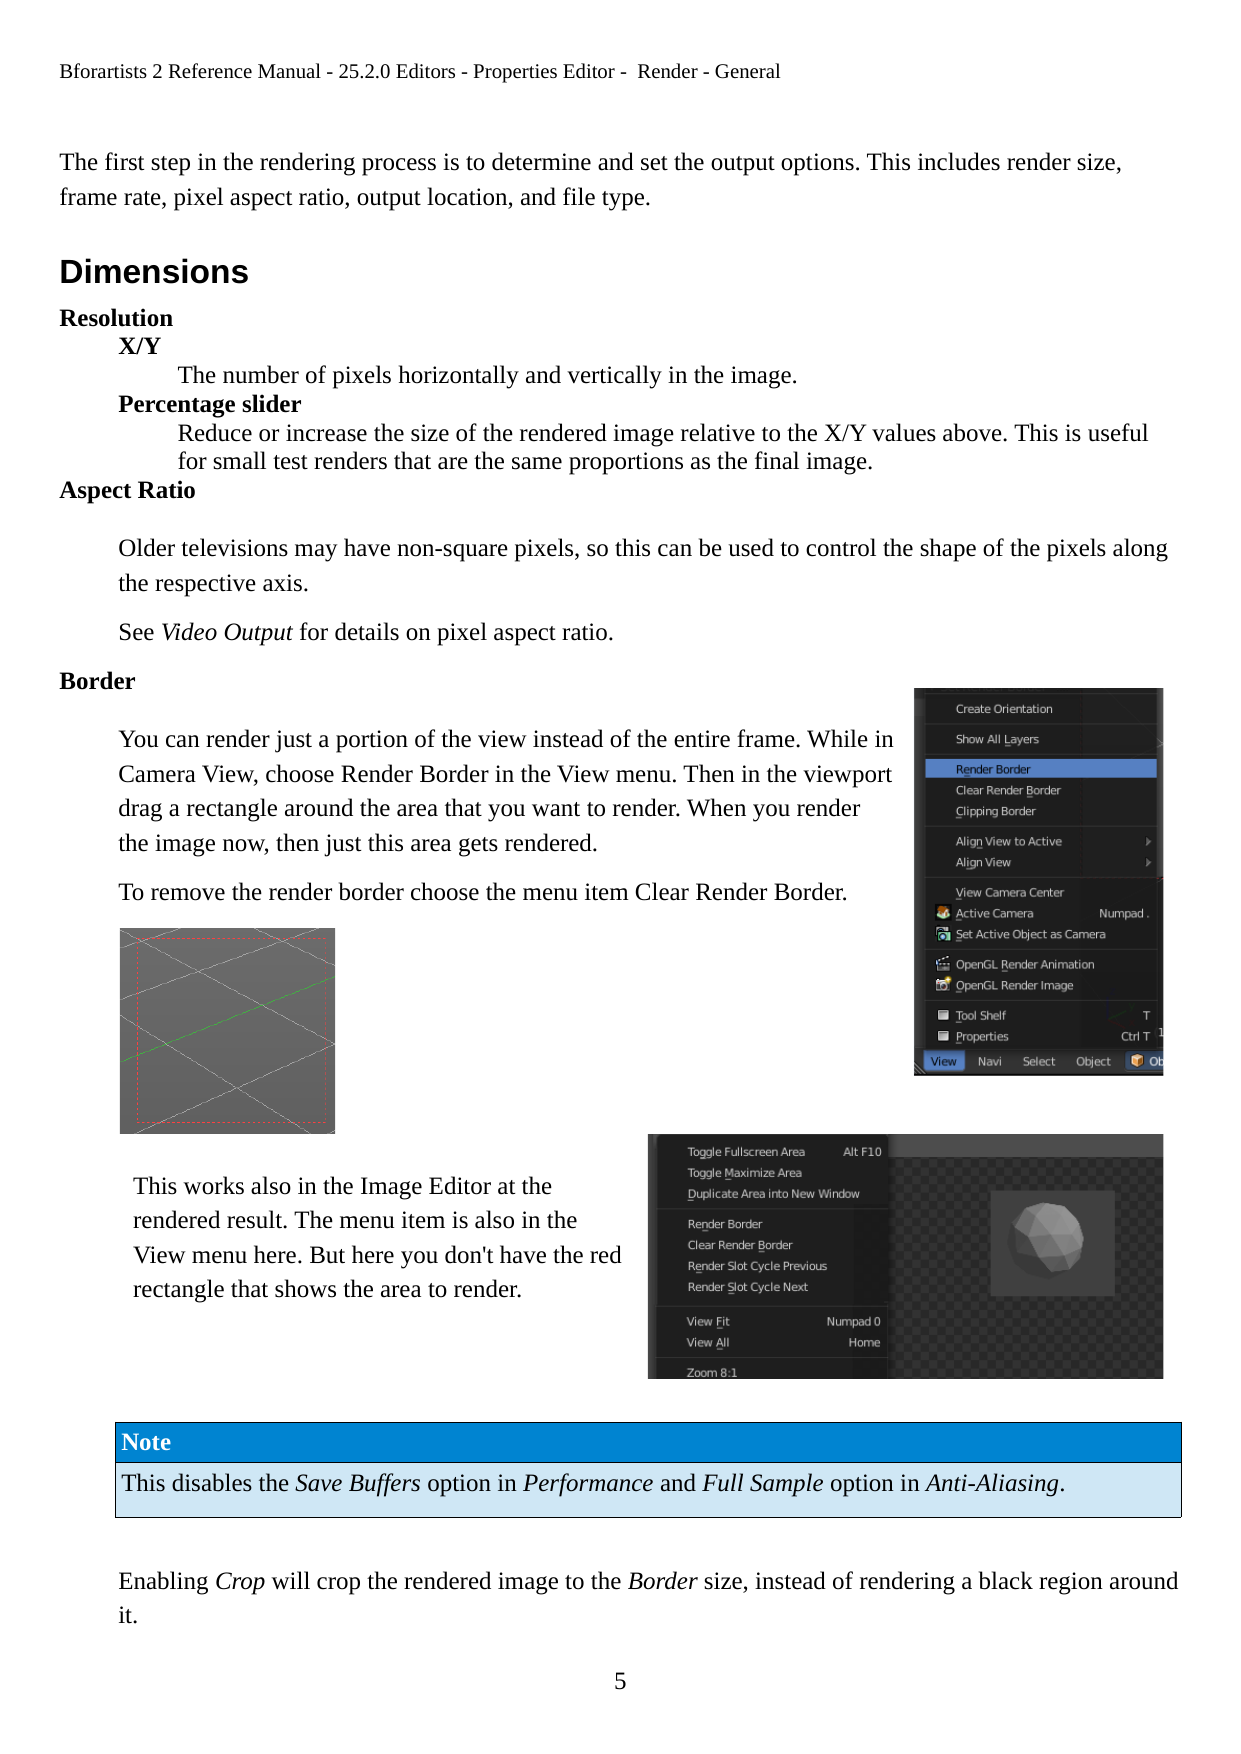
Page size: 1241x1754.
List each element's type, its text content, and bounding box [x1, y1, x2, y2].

text You can render just a portion of the view instead of the entire frame. While in Camera View, choose Render Border in the View menu. Then in the viewport drag a rectangle around the area that you want to render. When you render the image now, then just this area gets rendered. [118, 724, 913, 856]
subtitle X/Y [118, 331, 1181, 360]
list The number of pixels horizontally and vertically in the image. [177, 360, 1181, 389]
table_header Note [116, 1423, 1181, 1462]
text Older televisions may have non-square pixels, so this can be used to control the shape of the pixels along the respective axis. [118, 533, 1181, 597]
text See Video Output for details on pixel aspect ratio. [118, 617, 1181, 646]
text To remove the render border choose the menu item Clear Render Border. [118, 877, 913, 905]
picture [913, 688, 1164, 1076]
text Enabling Crop will crop the rendered image to the Border size, instead of rendering a black region around it. [118, 1566, 1181, 1629]
subtitle Percentage slider [118, 389, 1181, 418]
picture [647, 1134, 1164, 1379]
text The first step in the rendering process is to determine and set the output options. This includes render size, frame rate, pixel aspect ratio, output location, and file type. [59, 147, 1181, 210]
subtitle Aspect Ratio [59, 475, 1181, 504]
subtitle Dimensions [59, 251, 1181, 290]
table_cell This disables the Save Buffers option in Performance and Full Sample option in Anti-Aliasing. [116, 1463, 1181, 1517]
list Reduce or increase the size of the rendered image relative to the X/Y values above. This is useful for small test renders that are the same proportions as the final image. [177, 418, 1181, 475]
subtitle Resolution [59, 303, 1181, 331]
picture [119, 928, 336, 1134]
subtitle Border [59, 666, 1181, 695]
text This works also in the Image Editor at the rendered result. The menu item is also in the View menu here. But here you don't have the red rectangle that shows the area to render. [133, 1171, 647, 1303]
